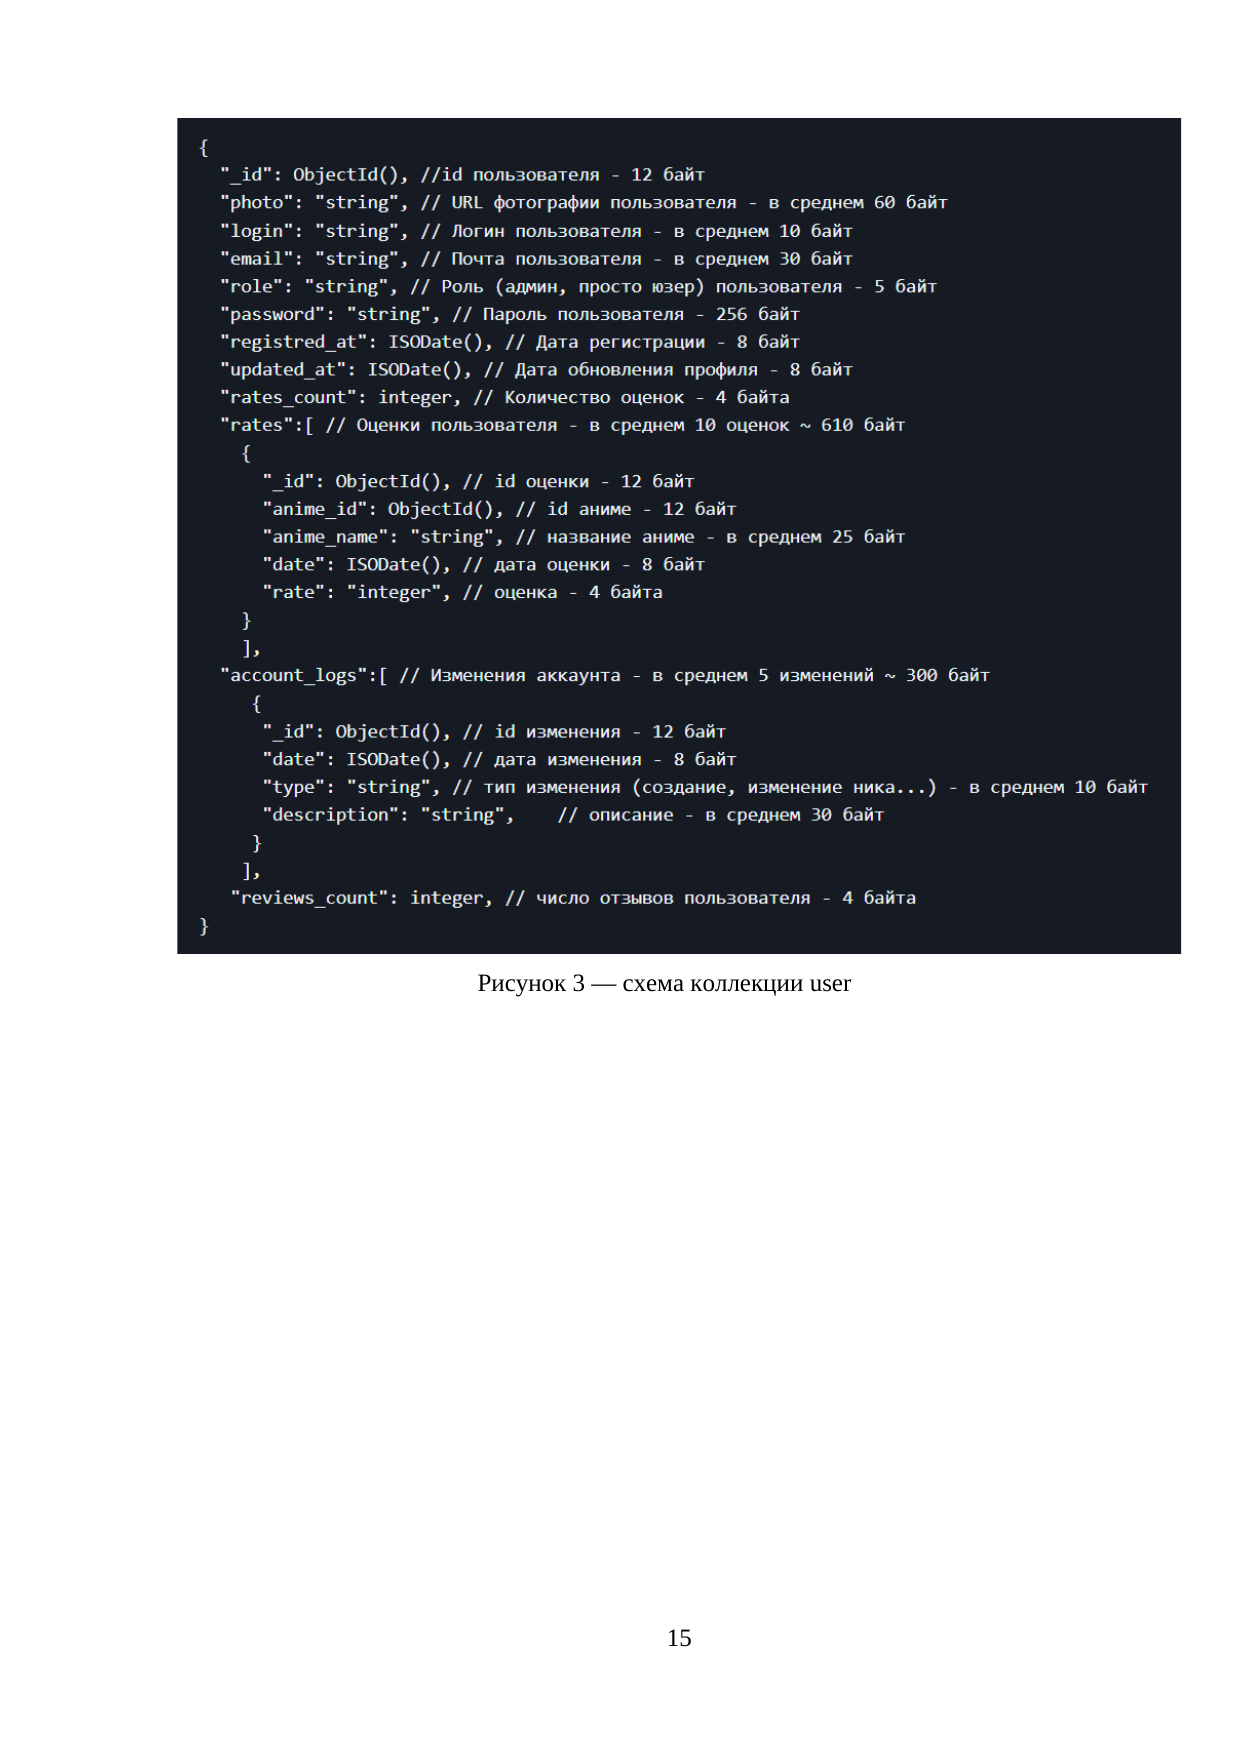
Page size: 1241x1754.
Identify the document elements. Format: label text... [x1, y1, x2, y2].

picture [177, 118, 1182, 954]
text Рисунок 3 — схема коллекции user [177, 954, 1181, 997]
